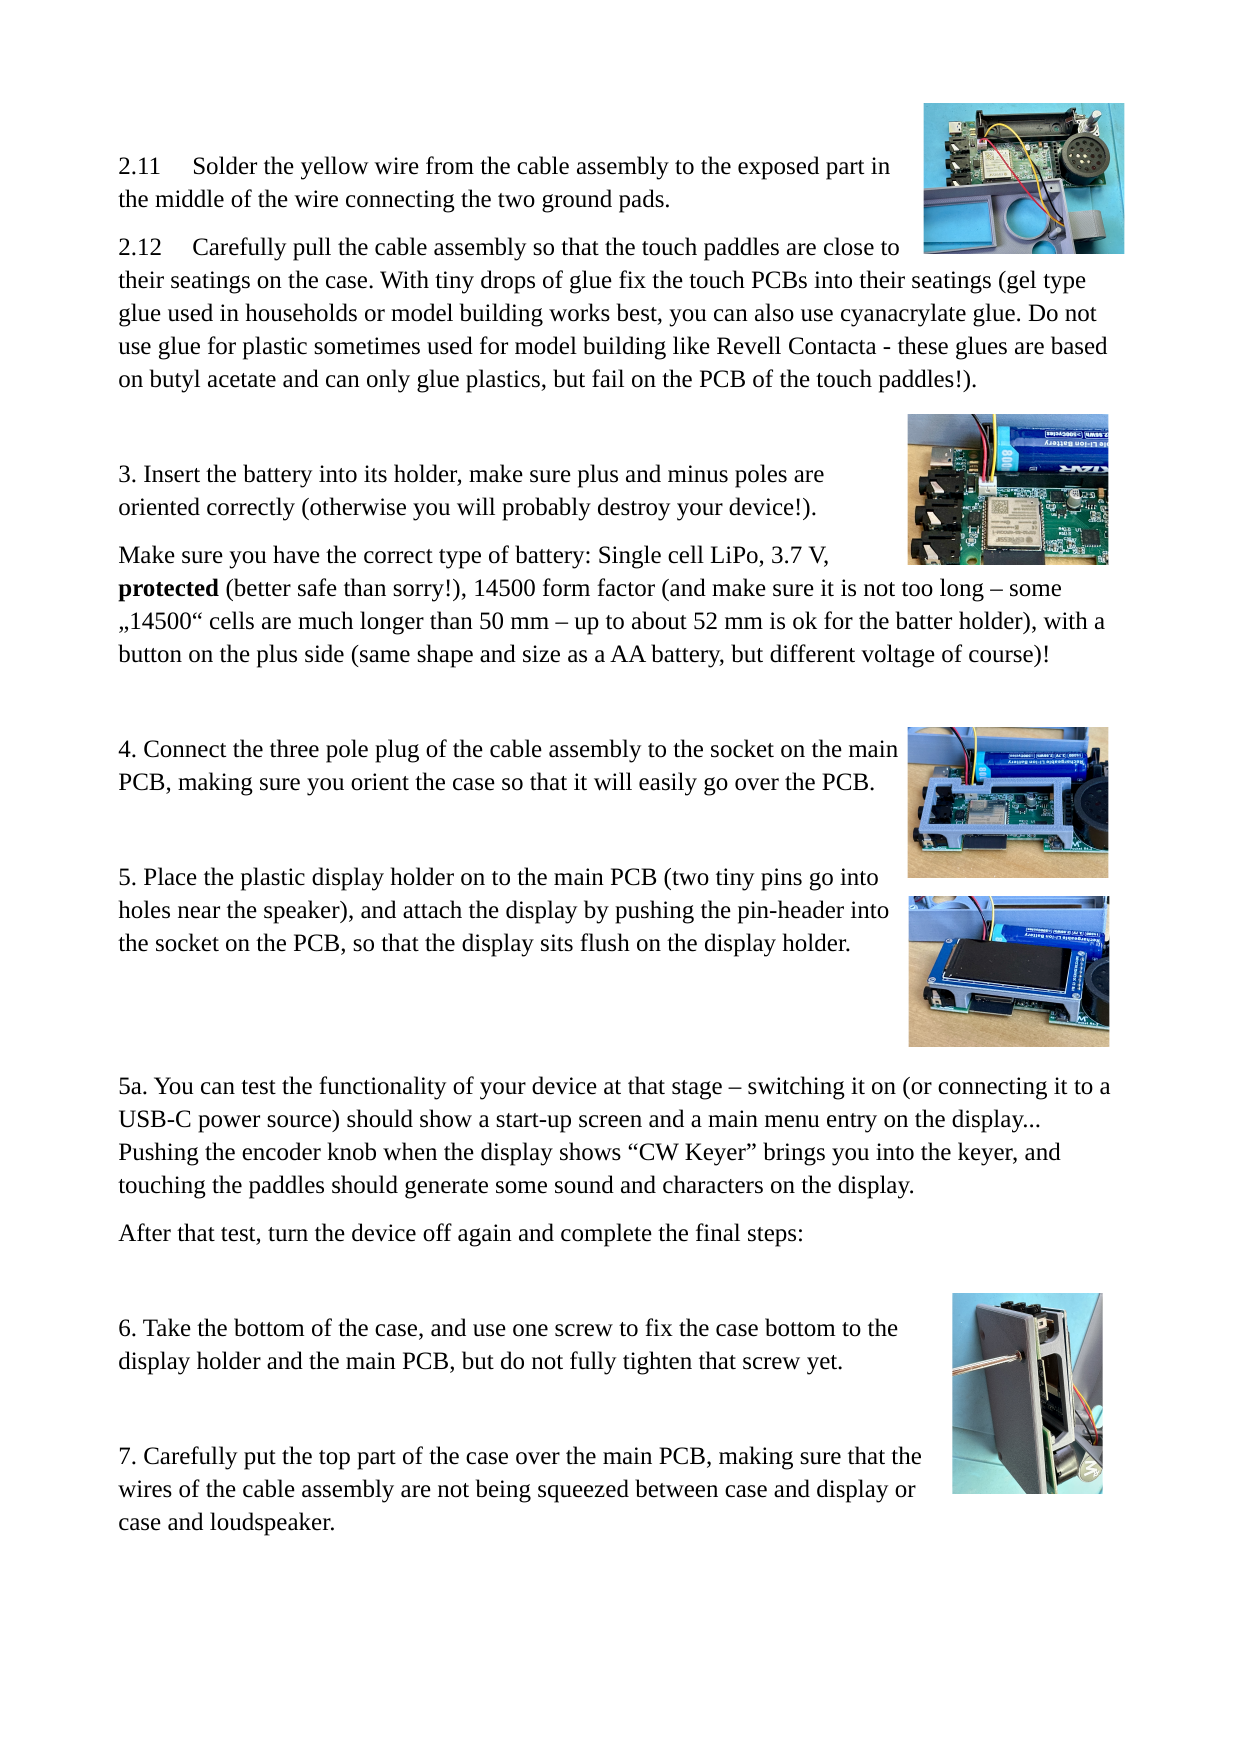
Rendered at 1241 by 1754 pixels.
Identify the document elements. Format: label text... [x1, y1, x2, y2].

text 2.11 Solder the yellow wire from the cable assembly to the exposed part in the middle of the wire connecting the two ground pads. [118, 118, 923, 213]
text 7. Carefully put the top part of the case over the main PCB, making sure that the wires of the cable assembly are not being squeezed between case and display or case and loudspeaker. [118, 1441, 1122, 1536]
text After that test, turn the device off again and complete the final steps: [118, 1218, 1122, 1246]
picture [907, 727, 1109, 878]
text Make sure you have the correct type of battery: Single cell LiPo, 3.7 V, protected (better safe than sorry!), 14500 form factor (and make sure it is not too long – some „14500“ cells are much longer than 50 mm – up to about 52 mm is ok for the batter holder), with a button on the plus side (same shape and size as a AA battery, but different voltage of course)! [118, 540, 1122, 667]
text 3. Insert the battery into its holder, make sure plus and minus poles are oriented correctly (otherwise you will probably destroy your device!). [118, 459, 907, 521]
picture [907, 414, 1109, 565]
text 2.12 Carefully pull the cable assembly so that the touch paddles are close to their seatings on the case. With tiny drops of glue fix the touch PCBs into their seatings (gel type glue used in households or model building works best, you can also use cyanacrylate glue. Do not use glue for plastic sometimes used for model building like Revell Contacta - these glues are based on butyl acetate and can only glue plastics, but fail on the PCB of the touch paddles!). [118, 232, 1122, 393]
text 5. Place the plastic display holder on to the main PCB (two tiny pins go into holes near the speaker), and attach the display by pushing the pin-header into the socket on the PCB, so that the display sits flush on the display holder. [118, 862, 1122, 957]
text 4. Connect the three pole plug of the cable assembly to the socket on the main PCB, making sure you orient the case so that it will easily go over the PCB. [118, 734, 907, 796]
text 6. Take the bottom of the case, and use one screw to fix the case bottom to the display holder and the main PCB, but do not fully tighten that screw yet. [118, 1313, 952, 1375]
picture [923, 103, 1125, 254]
picture [952, 1293, 1103, 1494]
picture [908, 896, 1110, 1047]
text 5a. You can test the functionality of your device at that stage – switching it on (or connecting it to a USB-C power source) should show a start-up screen and a main menu entry on the display... Pushing the encoder knob when the display shows “CW Keyer” brings you into the keyer, and touching the paddles should generate some sound and characters on the display. [118, 1071, 1122, 1199]
